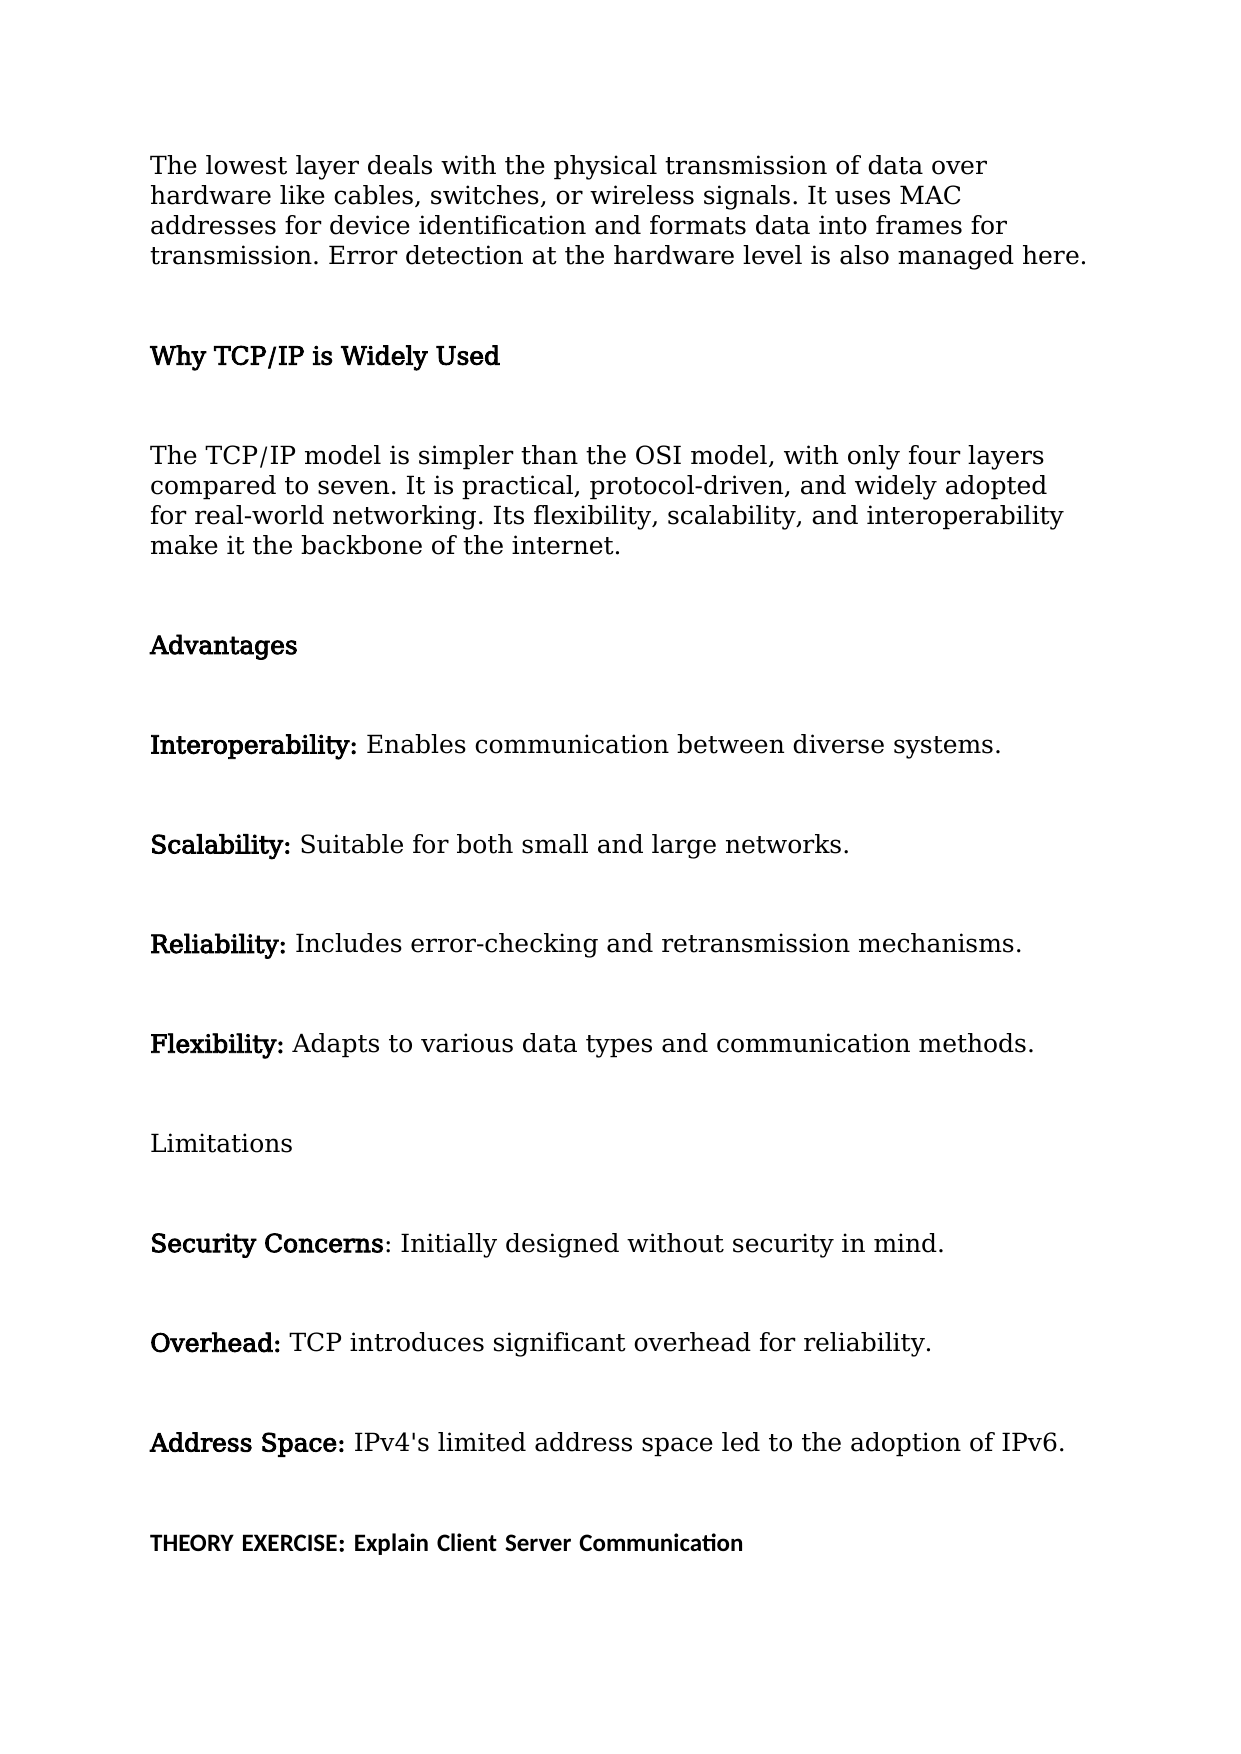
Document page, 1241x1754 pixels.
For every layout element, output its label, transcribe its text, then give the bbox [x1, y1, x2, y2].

text THEORY EXERCISE: Explain Client Server Communication [150, 1526, 1090, 1557]
text The lowest layer deals with the physical transmission of data over hardware like cables, switches, or wireless signals. It uses MAC addresses for device identification and formats data into frames for transmission. Error detection at the hardware level is also managed here. [150, 150, 1090, 270]
text Limitations [150, 1127, 1090, 1157]
text Advantages [150, 629, 1090, 659]
text Address Space: IPv4's limited address space led to the adoption of IPv6. [150, 1427, 1090, 1457]
text Why TCP/IP is Widely Used [150, 340, 1090, 370]
text The TCP/IP model is simpler than the OSI model, with only four layers compared to seven. It is practical, protocol-driven, and widely adopted for real-world networking. Its flexibility, scalability, and interoperability make it the backbone of the internet. [150, 439, 1090, 559]
text Security Concerns: Initially designed without security in mind. [150, 1227, 1090, 1257]
text Flexibility: Adapts to various data types and communication methods. [150, 1028, 1090, 1058]
text Overhead: TCP introduces significant overhead for reliability. [150, 1327, 1090, 1357]
text Interoperability: Enables communication between diverse systems. [150, 729, 1090, 759]
text Scalability: Suitable for both small and large networks. [150, 828, 1090, 858]
text Reliability: Includes error-checking and retransmission mechanisms. [150, 928, 1090, 958]
